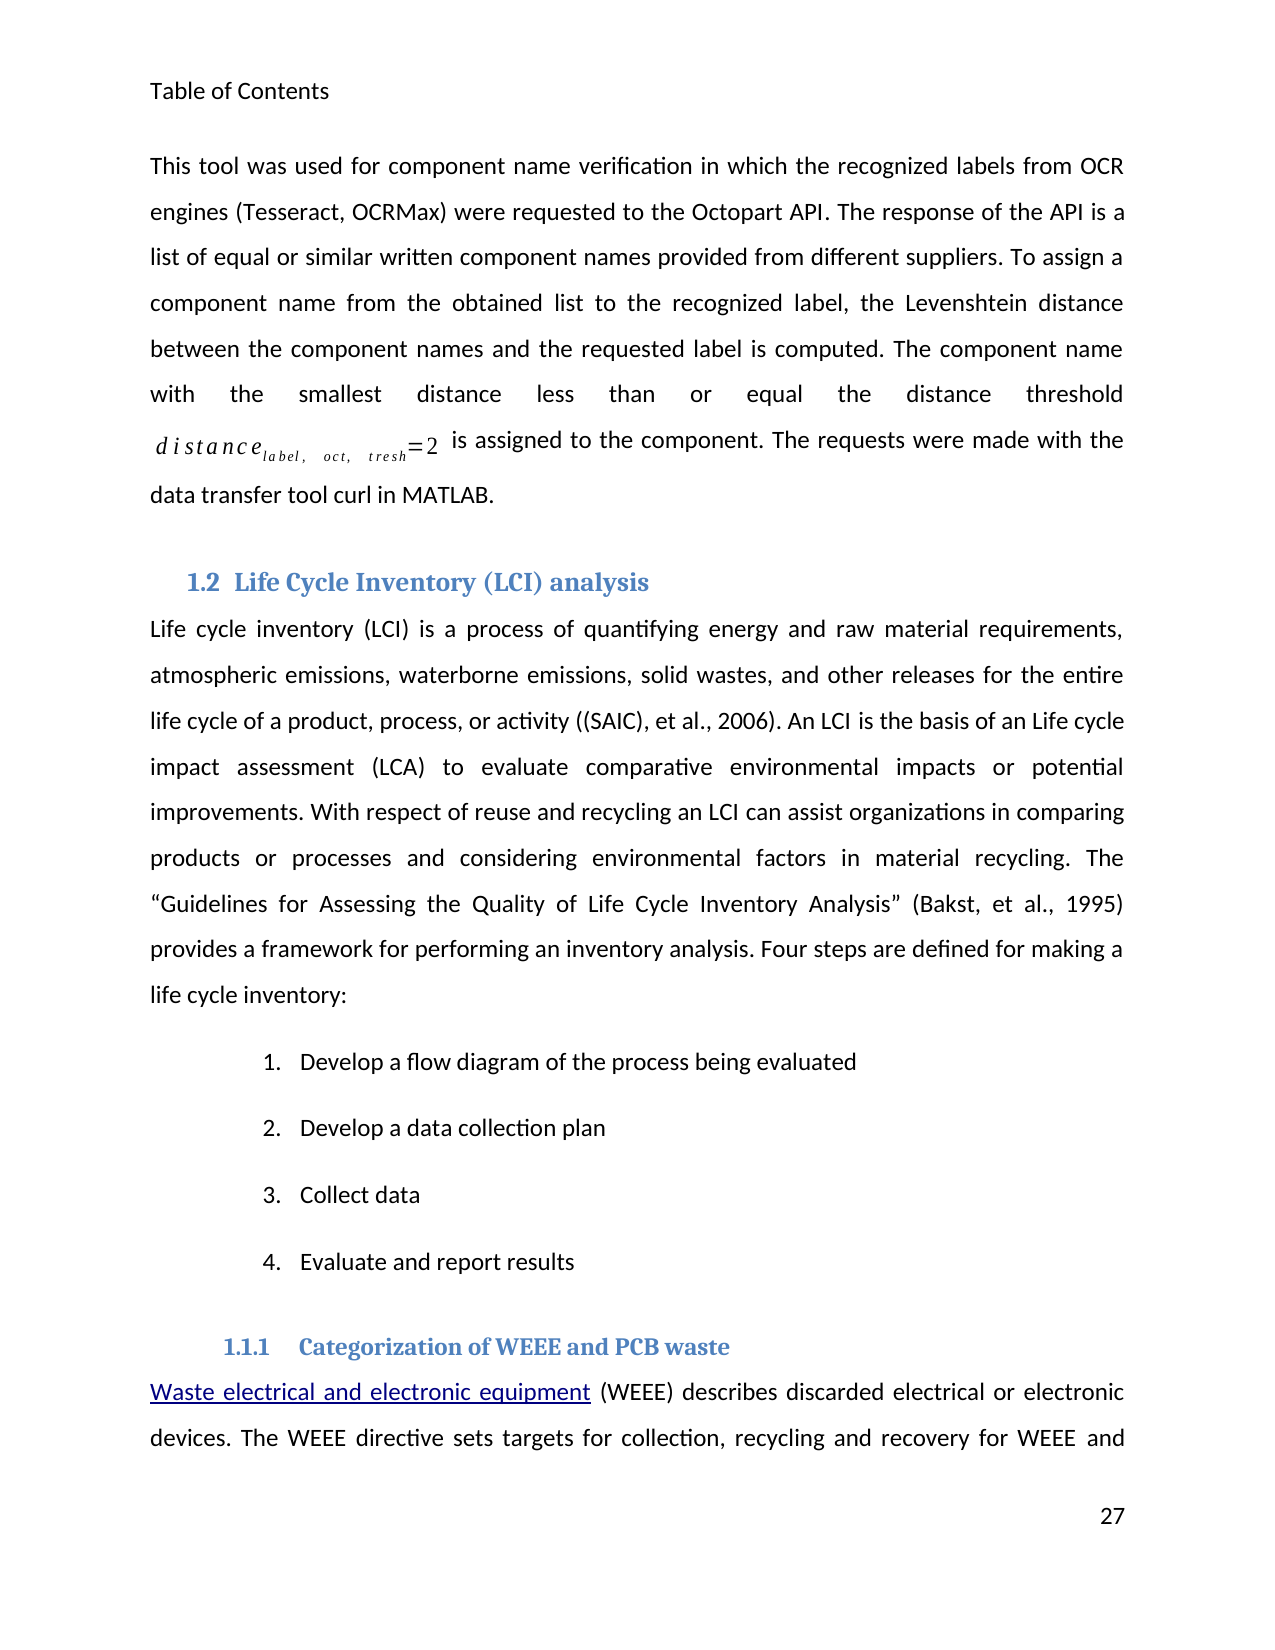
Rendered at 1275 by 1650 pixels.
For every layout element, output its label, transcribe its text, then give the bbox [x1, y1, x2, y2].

subtitle Life Cycle Inventory (LCI) analysis [187, 567, 1125, 598]
list Evaluate and report results [262, 1246, 1125, 1276]
text Life cycle inventory (LCI) is a process of quantifying energy and raw material requirements, atmospheric emissions, waterborne emissions, solid wastes, and other releases for the entire life cycle of a product, process, or activity ((SAIC), et al., 2006). An LCI is the basis of an Life cycle impact assessment (LCA) to evaluate comparative environmental impacts or potential improvements. With respect of reuse and recycling an LCI can assist organizations in comparing products or processes and considering environmental factors in material recycling. The “Guidelines for Assessing the Quality of Life Cycle Inventory Analysis” (Bakst, et al., 1995) provides a framework for performing an inventory analysis. Four steps are defined for making a life cycle inventory: [150, 613, 1125, 1010]
text This tool was used for component name verification in which the recognized labels from OCR engines (Tesseract, OCRMax) were requested to the Octopart API. The response of the API is a list of equal or similar written component names provided from different suppliers. To assign a component name from the obtained list to the recognized label, the Levenshtein distance between the component names and the requested label is computed. The component name with the smallest distance less than or equal the distance threshold is assigned to the component. The requests were made with the data transfer tool curl in MATLAB. [150, 150, 1125, 510]
subtitle Categorization of WEEE and PCB waste [224, 1333, 1125, 1362]
text Waste electrical and electronic equipment (WEEE) describes discarded electrical or electronic devices. The WEEE directive sets targets for collection, recycling and recovery for WEEE and [150, 1376, 1125, 1452]
list Collect data [262, 1179, 1125, 1209]
list Develop a flow diagram of the process being evaluated [262, 1046, 1125, 1076]
list Develop a data collection plan [262, 1112, 1125, 1143]
